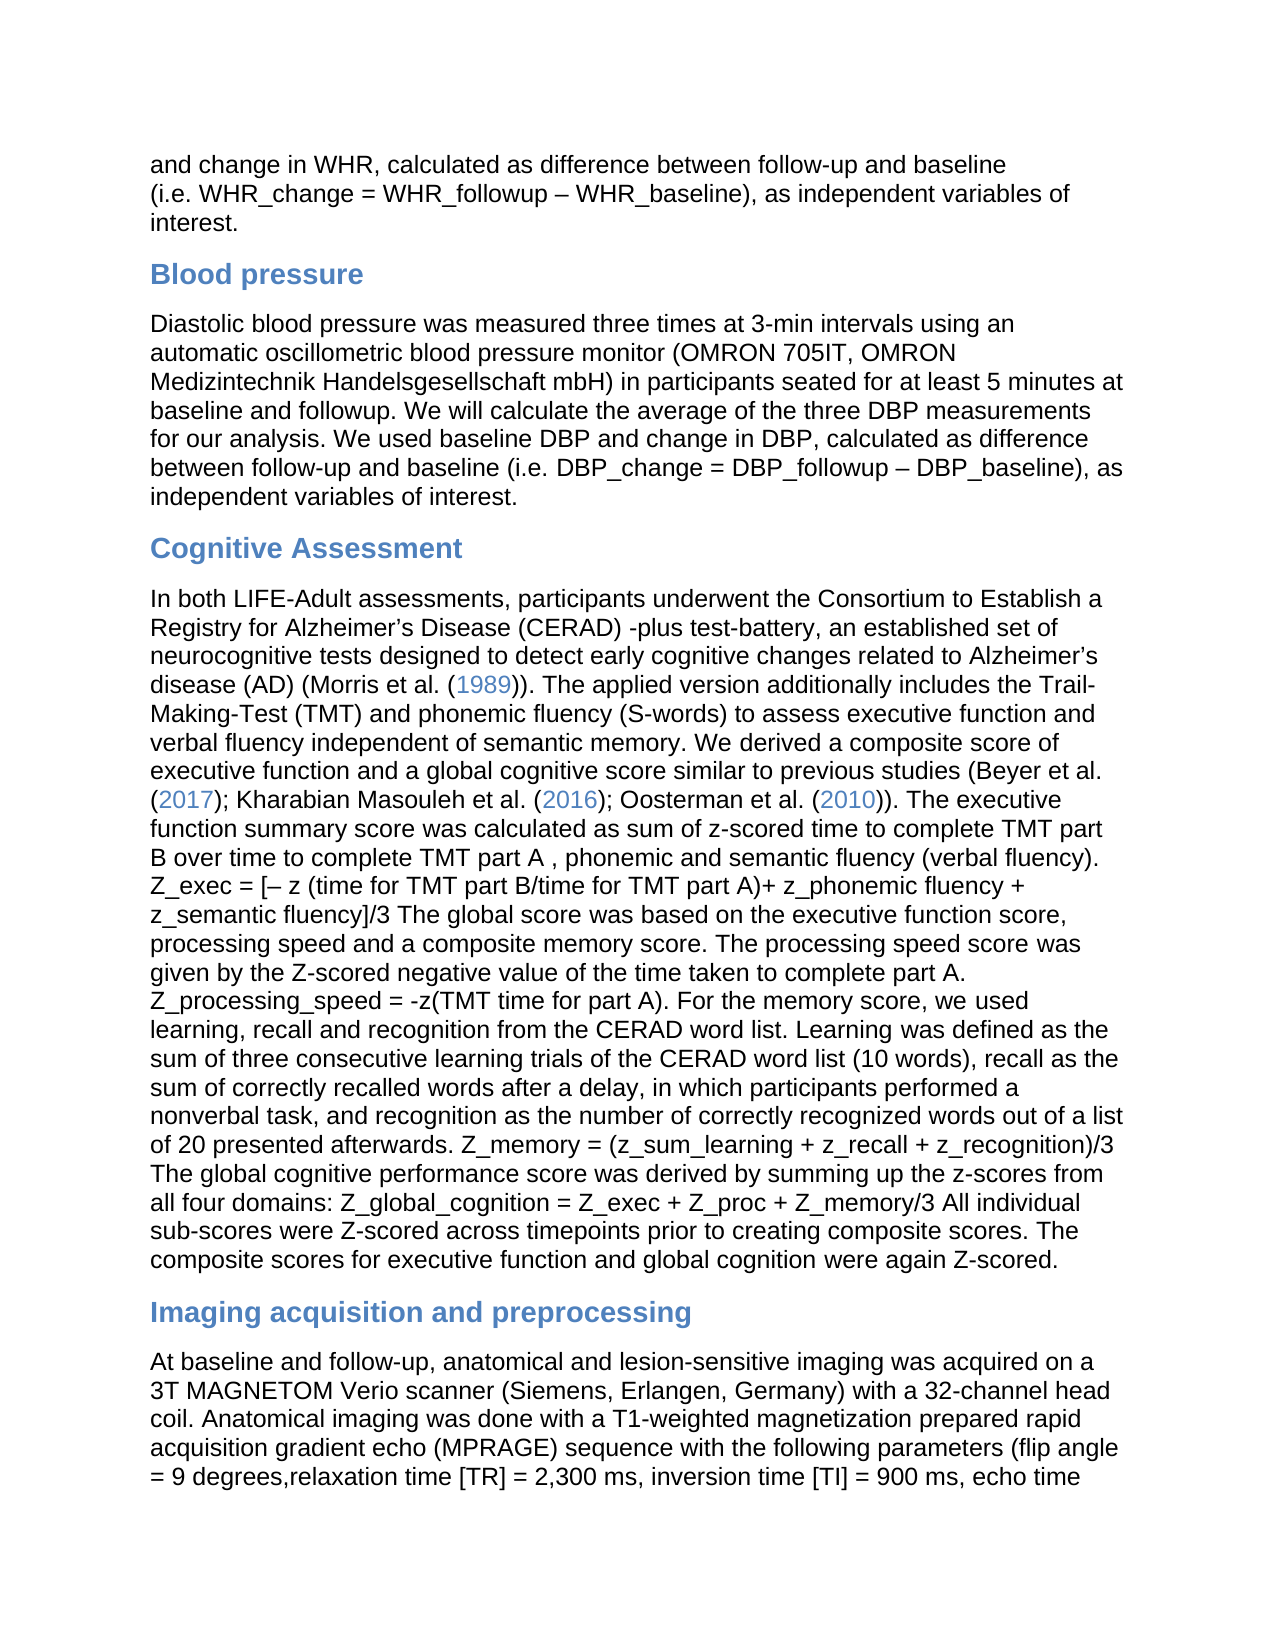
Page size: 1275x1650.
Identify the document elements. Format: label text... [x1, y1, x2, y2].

subtitle Blood pressure [150, 257, 1125, 291]
text and change in WHR, calculated as difference between follow-up and baseline (i.e. WHR_change = WHR_followup – WHR_baseline), as independent variables of interest. [150, 150, 1125, 236]
text Diastolic blood pressure was measured three times at 3-min intervals using an automatic oscillometric blood pressure monitor (OMRON 705IT, OMRON Medizintechnik Handelsgesellschaft mbH) in participants seated for at least 5 minutes at baseline and followup. We will calculate the average of the three DBP measurements for our analysis. We used baseline DBP and change in DBP, calculated as difference between follow-up and baseline (i.e. DBP_change = DBP_followup – DBP_baseline), as independent variables of interest. [150, 309, 1125, 511]
subtitle Imaging acquisition and preprocessing [150, 1294, 1125, 1328]
text In both LIFE-Adult assessments, participants underwent the Consortium to Establish a Registry for Alzheimer’s Disease (CERAD) -plus test-battery, an established set of neurocognitive tests designed to detect early cognitive changes related to Alzheimer’s disease (AD) (Morris et al. (1989)). The applied version additionally includes the Trail-Making-Test (TMT) and phonemic fluency (S-words) to assess executive function and verbal fluency independent of semantic memory. We derived a composite score of executive function and a global cognitive score similar to previous studies (Beyer et al. (2017); Kharabian Masouleh et al. (2016); Oosterman et al. (2010)). The executive function summary score was calculated as sum of z-scored time to complete TMT part B over time to complete TMT part A , phonemic and semantic fluency (verbal fluency). Z_exec = [– z (time for TMT part B/time for TMT part A)+ z_phonemic fluency + z_semantic fluency]/3 The global score was based on the executive function score, processing speed and a composite memory score. The processing speed score was given by the Z-scored negative value of the time taken to complete part A. Z_processing_speed = -z(TMT time for part A). For the memory score, we used learning, recall and recognition from the CERAD word list. Learning was defined as the sum of three consecutive learning trials of the CERAD word list (10 words), recall as the sum of correctly recalled words after a delay, in which participants performed a nonverbal task, and recognition as the number of correctly recognized words out of a list of 20 presented afterwards. Z_memory = (z_sum_learning + z_recall + z_recognition)/3 The global cognitive performance score was derived by summing up the z-scores from all four domains: Z_global_cognition = Z_exec + Z_proc + Z_memory/3 All individual sub-scores were Z-scored across timepoints prior to creating composite scores. The composite scores for executive function and global cognition were again Z-scored. [150, 584, 1125, 1274]
text At baseline and follow-up, anatomical and lesion-sensitive imaging was acquired on a 3T MAGNETOM Verio scanner (Siemens, Erlangen, Germany) with a 32-channel head coil. Anatomical imaging was done with a T1-weighted magnetization prepared rapid acquisition gradient echo (MPRAGE) sequence with the following parameters (flip angle = 9 degrees,relaxation time [TR] = 2,300 ms, inversion time [TI] = 900 ms, echo time [150, 1347, 1125, 1491]
subtitle Cognitive Assessment [150, 531, 1125, 565]
